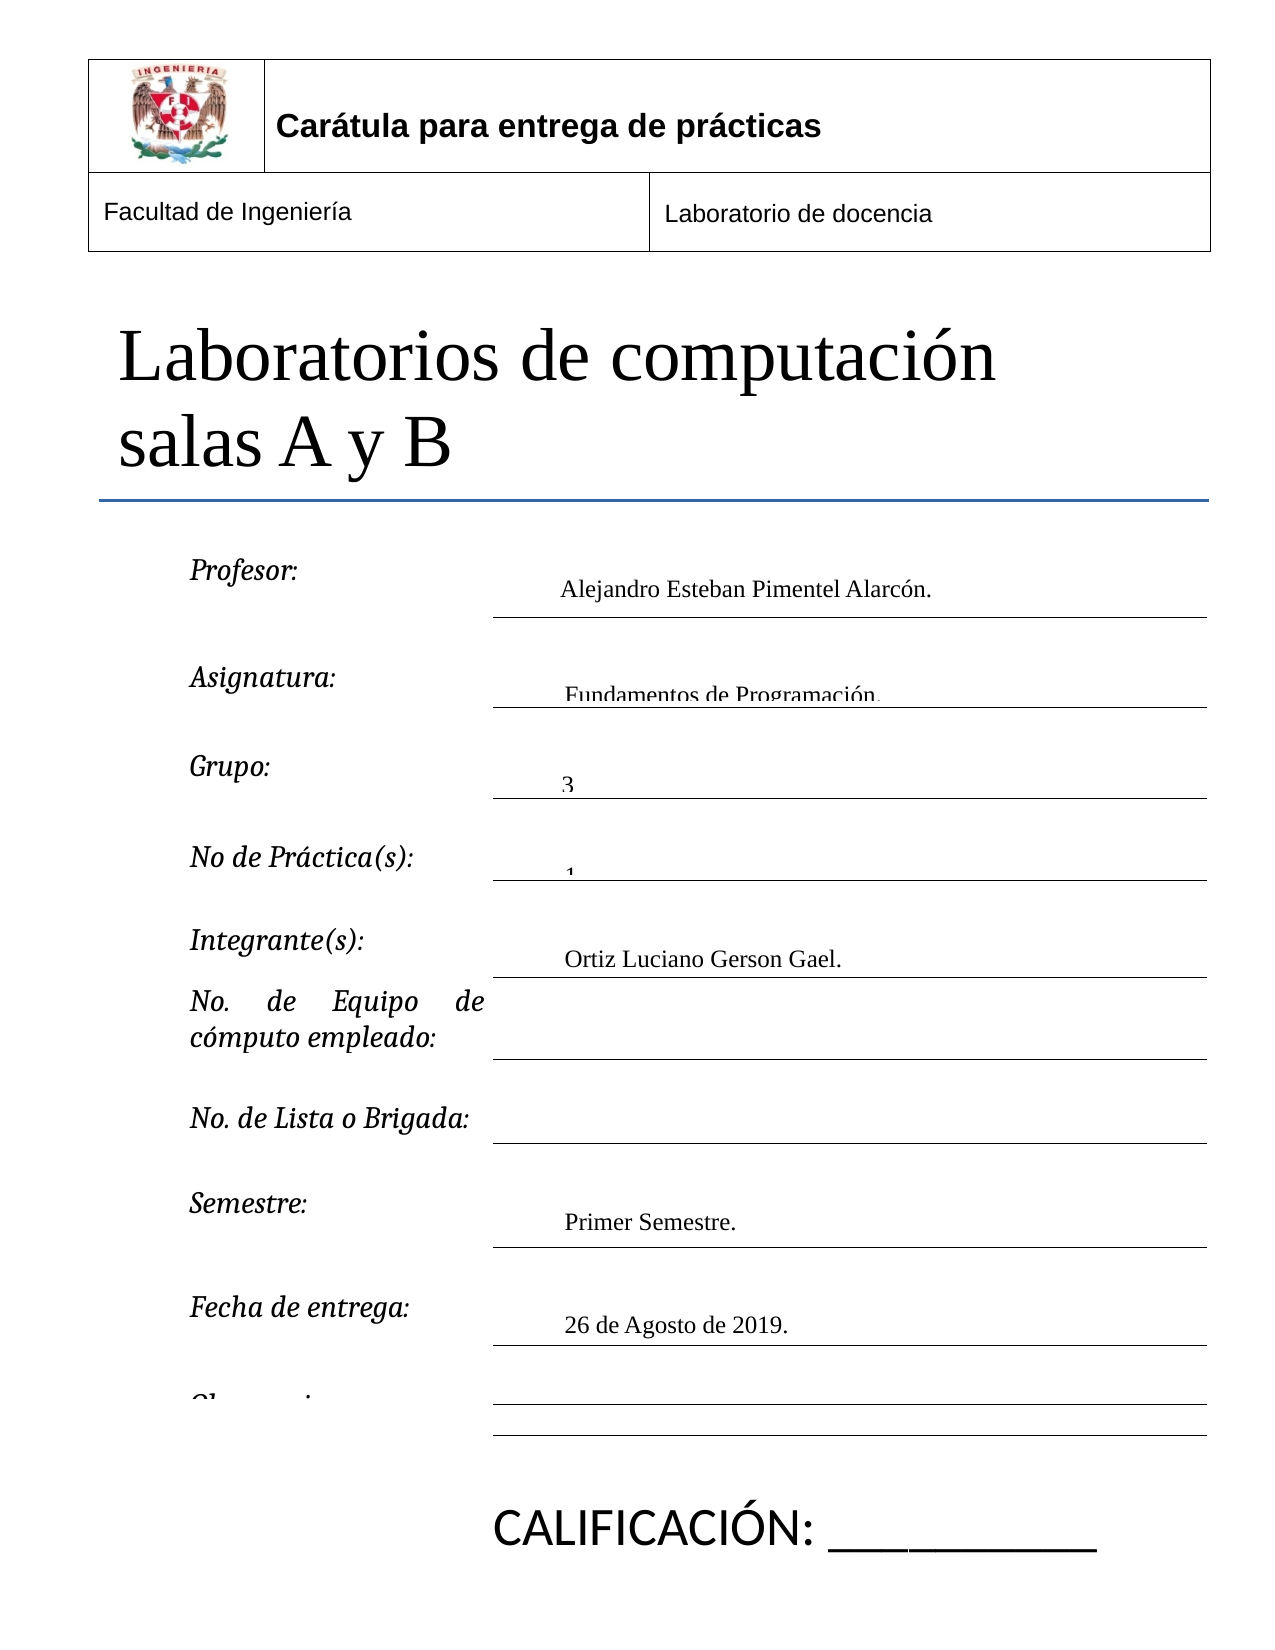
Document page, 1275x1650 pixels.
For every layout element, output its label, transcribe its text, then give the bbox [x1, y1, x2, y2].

table_cell Integrante(s): [118, 880, 493, 977]
table_cell [493, 1060, 1207, 1143]
table_cell Observaciones: [118, 1345, 493, 1404]
table_cell No de Práctica(s): [118, 798, 493, 880]
table_header [89, 60, 264, 172]
table_cell 3 [493, 708, 1207, 797]
table_cell No. de Lista o Brigada: [118, 1059, 493, 1143]
table_header Alejandro Esteban Pimentel Alarcón. [493, 511, 1207, 617]
table_cell Asignatura: [118, 617, 493, 706]
table_cell No. de Equipo de cómputo empleado: [118, 977, 493, 1058]
table_header Profesor: [118, 511, 493, 617]
table_cell Laboratorio de docencia [650, 173, 1210, 251]
table_header Carátula para entrega de prácticas [265, 60, 1210, 172]
table_cell Grupo: [118, 706, 493, 797]
table_cell Primer Semestre. [493, 1144, 1207, 1247]
table_cell Semestre: [118, 1143, 493, 1247]
table_cell [493, 1346, 1207, 1404]
table_cell Fundamentos de Programación. [493, 618, 1207, 706]
table_cell Ortiz Luciano Gerson Gael. [493, 881, 1207, 977]
table_cell 26 de Agosto de 2019. [493, 1248, 1207, 1345]
table_cell [118, 1404, 493, 1435]
text Laboratorios de computación [118, 310, 1205, 396]
table_cell 1 [493, 799, 1207, 880]
text salas A y B [118, 396, 1205, 482]
text CALIFICACIÓN: __________ [118, 1493, 1205, 1559]
table_cell [493, 1405, 1207, 1435]
table_cell Fecha de entrega: [118, 1247, 493, 1345]
table_cell Facultad de Ingeniería [89, 173, 649, 251]
table_cell [493, 978, 1207, 1058]
